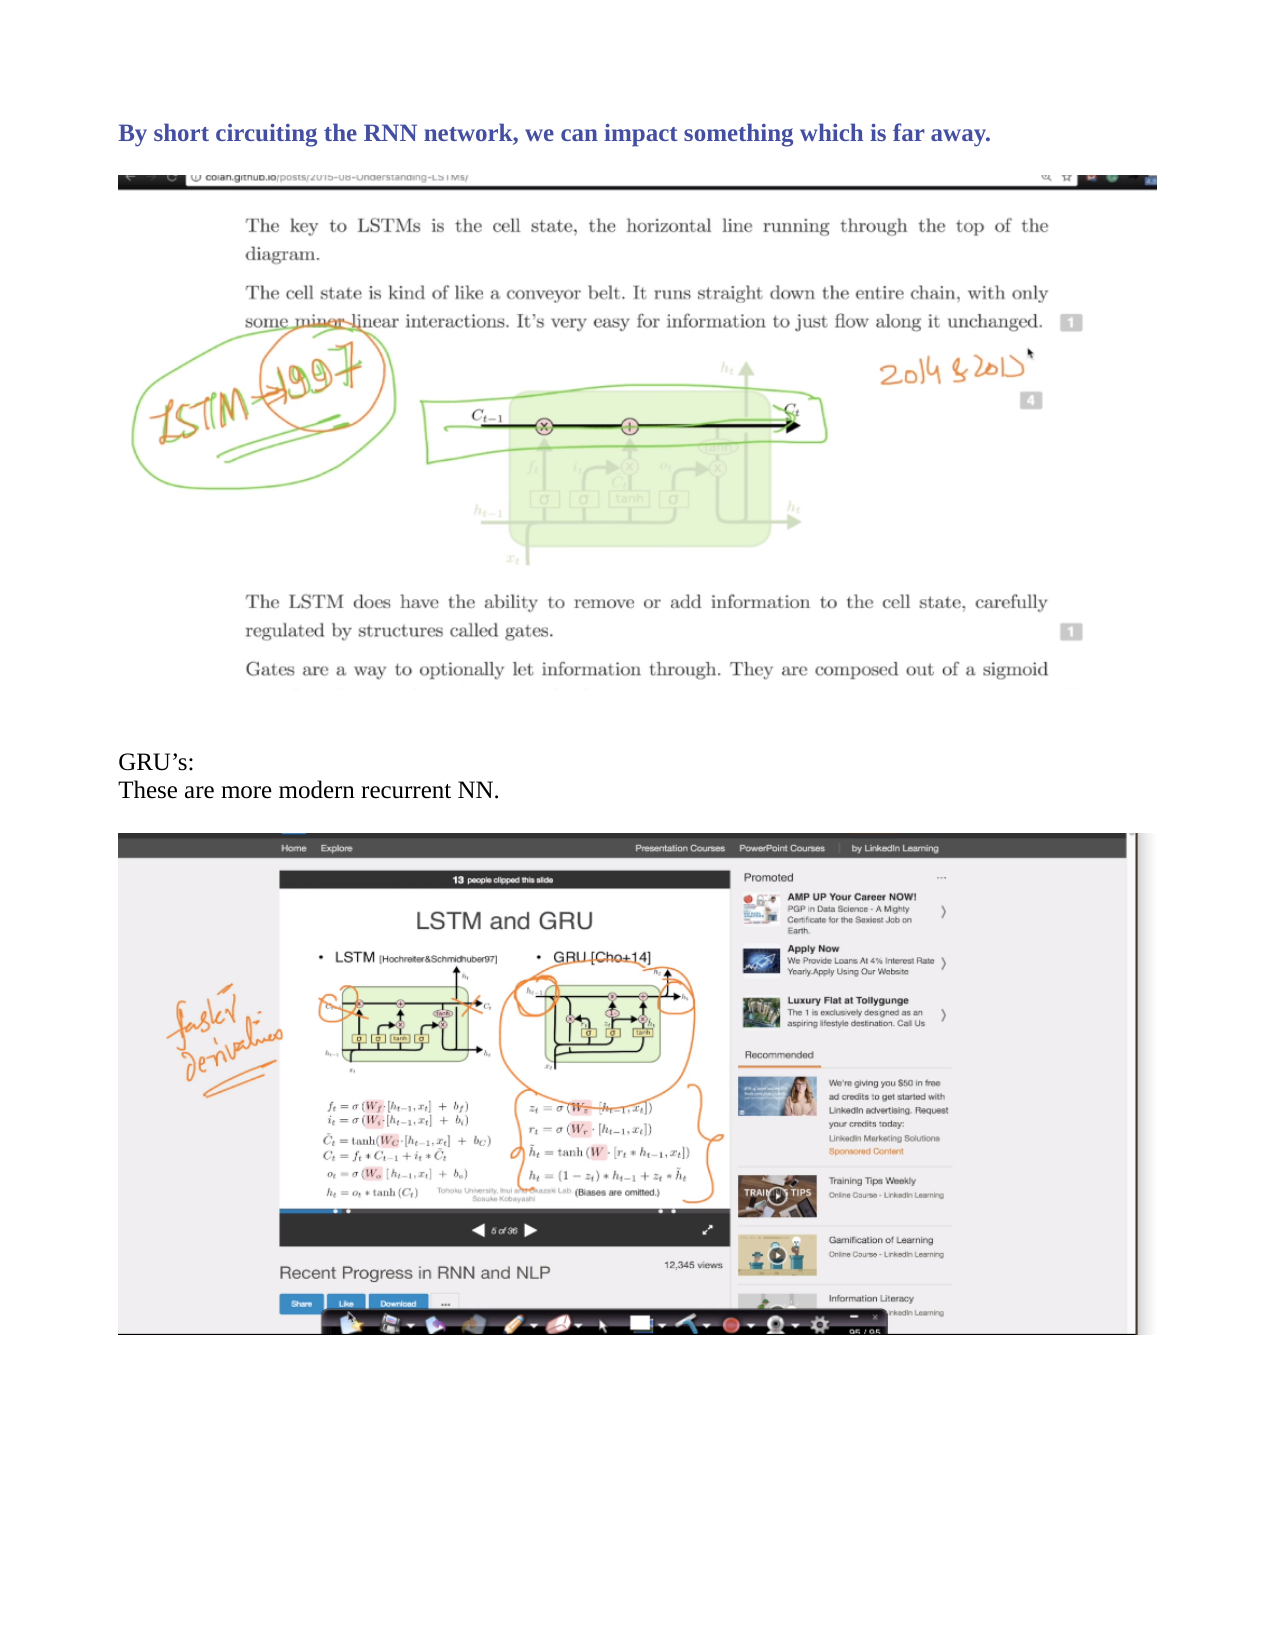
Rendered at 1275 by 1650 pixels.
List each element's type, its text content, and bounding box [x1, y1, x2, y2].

text By short circuiting the RNN network, we can impact something which is far away. [118, 118, 1157, 147]
text These are more modern recurrent NN. [118, 776, 1157, 804]
picture [118, 833, 1157, 1335]
text GRU’s: [118, 747, 1157, 776]
picture [118, 175, 1157, 690]
